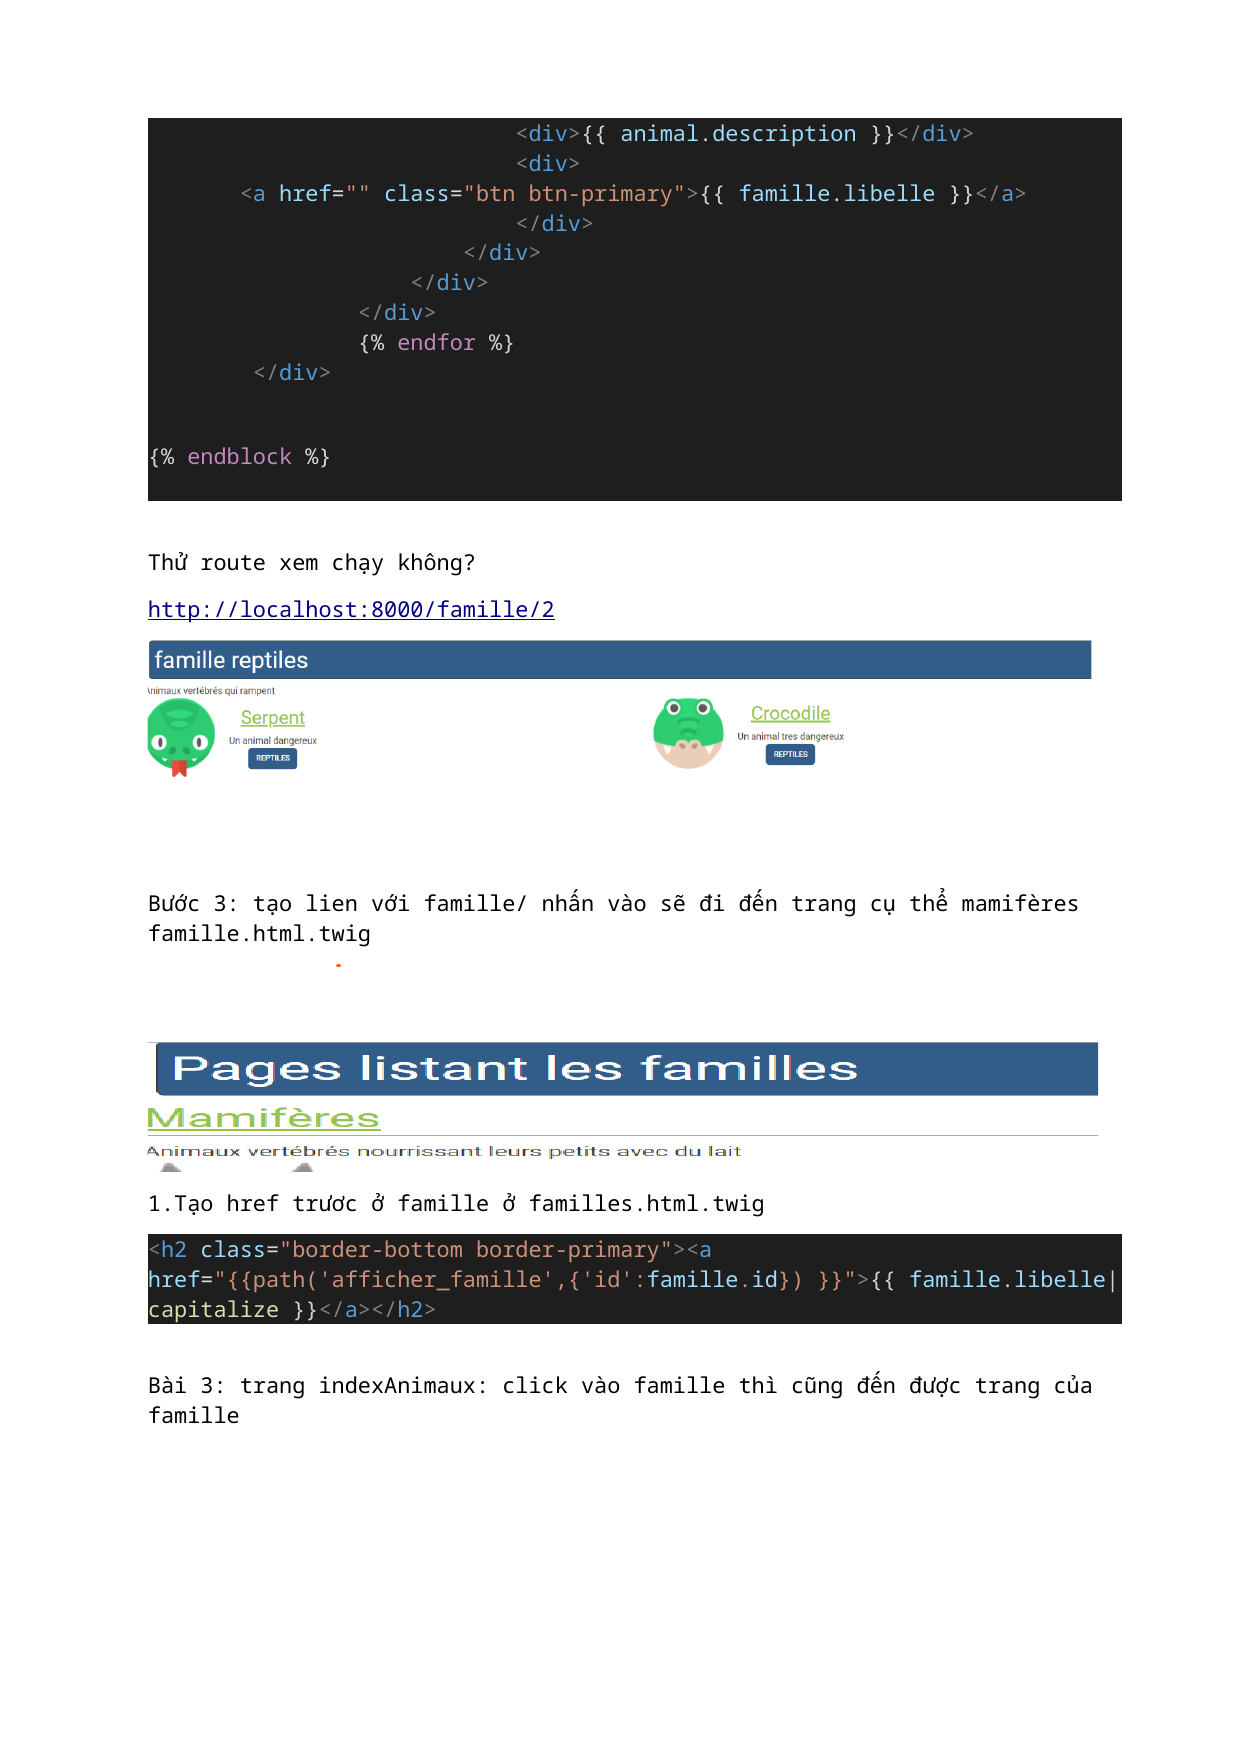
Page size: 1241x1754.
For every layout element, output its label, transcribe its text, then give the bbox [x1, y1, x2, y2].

text http://localhost:8000/famille/2 [148, 593, 1122, 623]
text </div> [148, 267, 1122, 297]
text {% endfor %} [148, 327, 1122, 356]
text <div>{{ animal.description }}</div> [148, 118, 1122, 148]
text 1.Tạo href trươc ở famille ở familles.html.twig [148, 1188, 1122, 1218]
text Bước 3: tạo lien với famille/ nhấn vào sẽ đi đến trang cụ thể mamifères famille.html.twig [148, 888, 1122, 947]
text {% endblock %} [148, 441, 1122, 471]
text </div> [148, 237, 1122, 267]
text <h2 class="border-bottom border-primary"><a href="{{path('afficher_famille',{'id':famille.id}) }}">{{ famille.libelle|capitalize }}</a></h2> [148, 1234, 1122, 1324]
text </div> [148, 356, 1122, 386]
text </div> [148, 207, 1122, 237]
text Thử route xem chạy không? [148, 547, 1122, 577]
text <div> [148, 148, 1122, 178]
text </div> [148, 297, 1122, 327]
text <a href="" class="btn btn-primary">{{ famille.libelle }}</a> [148, 178, 1122, 207]
text Bài 3: trang indexAnimaux: click vào famille thì cũng đến được trang của famille [148, 1370, 1122, 1430]
